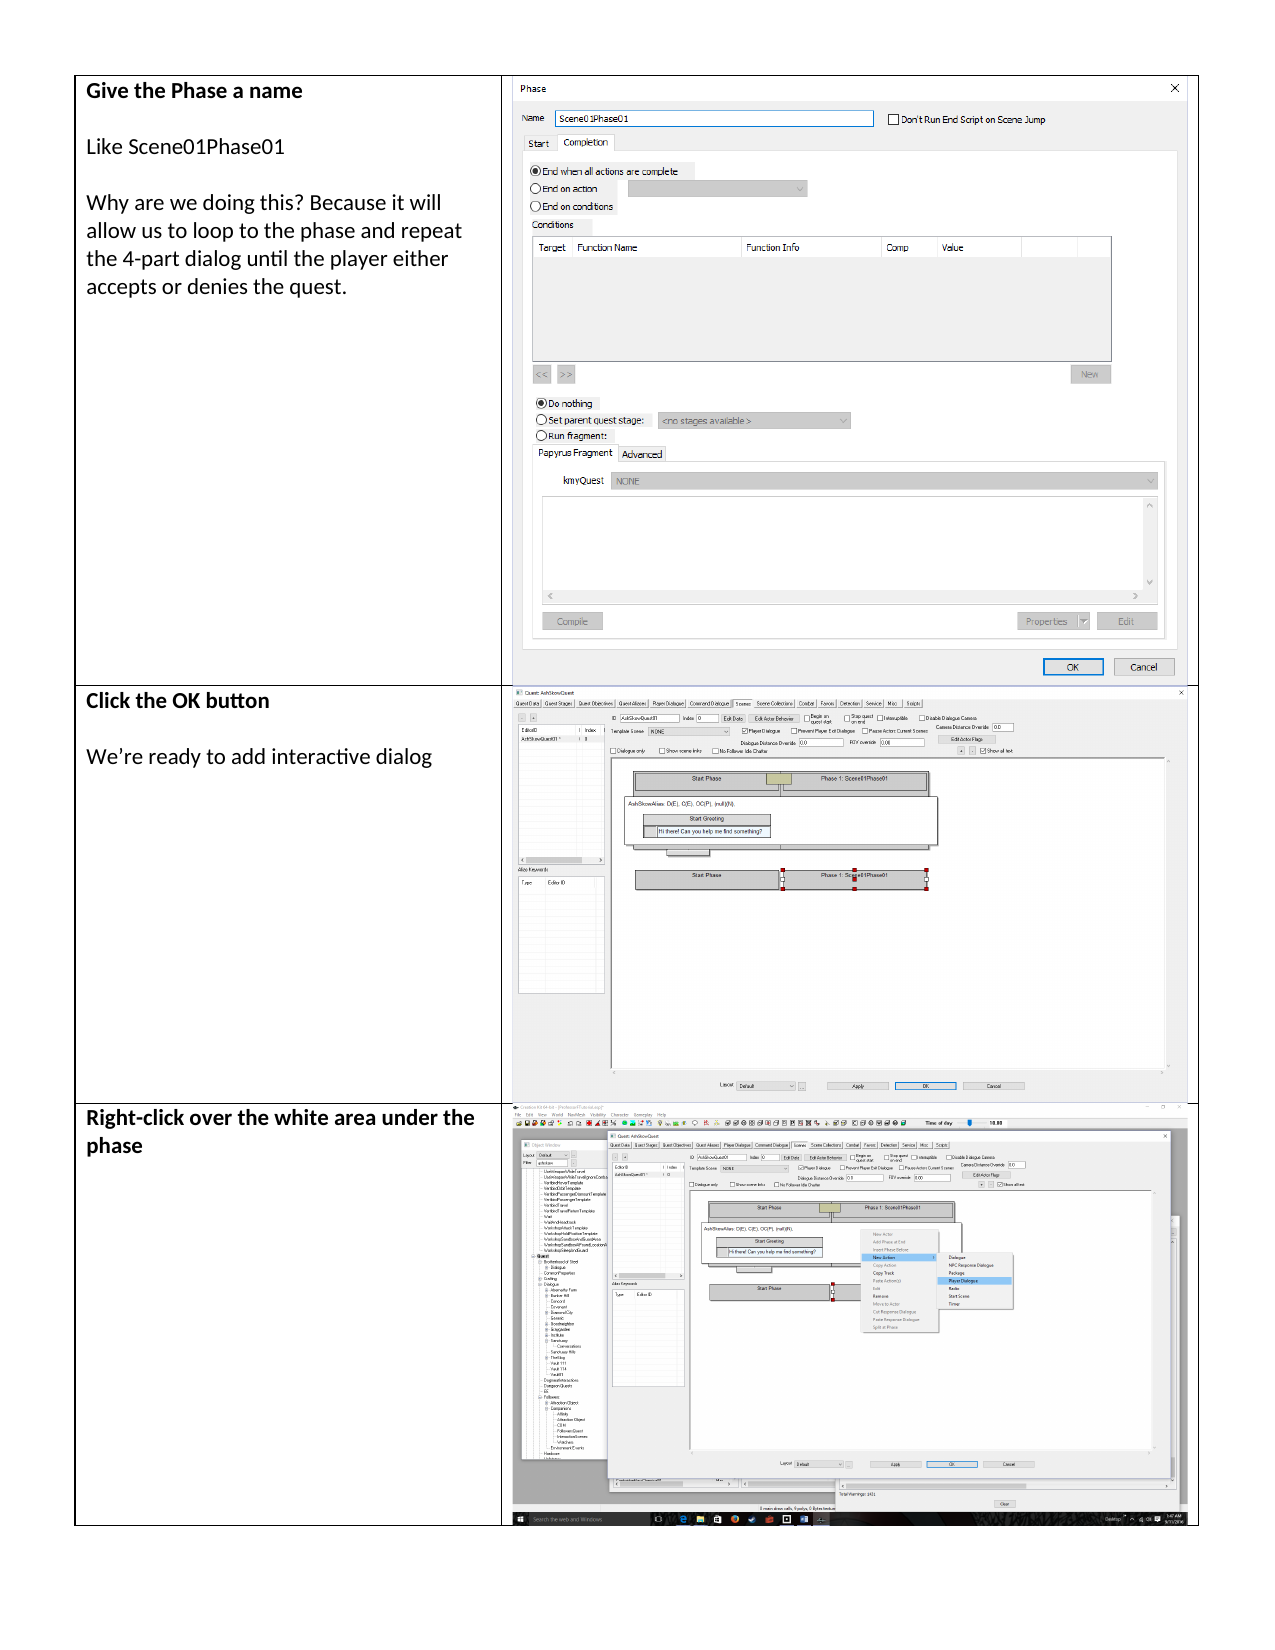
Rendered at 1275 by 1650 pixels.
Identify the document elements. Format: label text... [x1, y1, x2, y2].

table_cell [502, 686, 512, 1102]
table_cell Right-click over the white area under the phase [76, 1104, 501, 1525]
table_cell [1188, 1104, 1198, 1525]
table_cell Give the Phase a name Like Scene01Phase01 Why are we doing this? Because it will allow us to loop to the phase and repeat the 4-part dialog until the player either accepts or denies the quest. [76, 76, 501, 685]
table_cell Click the OK button We’re ready to add interactive dialog [76, 686, 501, 1102]
table_cell [1188, 76, 1198, 685]
table_cell [502, 76, 512, 685]
table_cell [502, 1104, 512, 1525]
table_cell [1188, 686, 1198, 1102]
